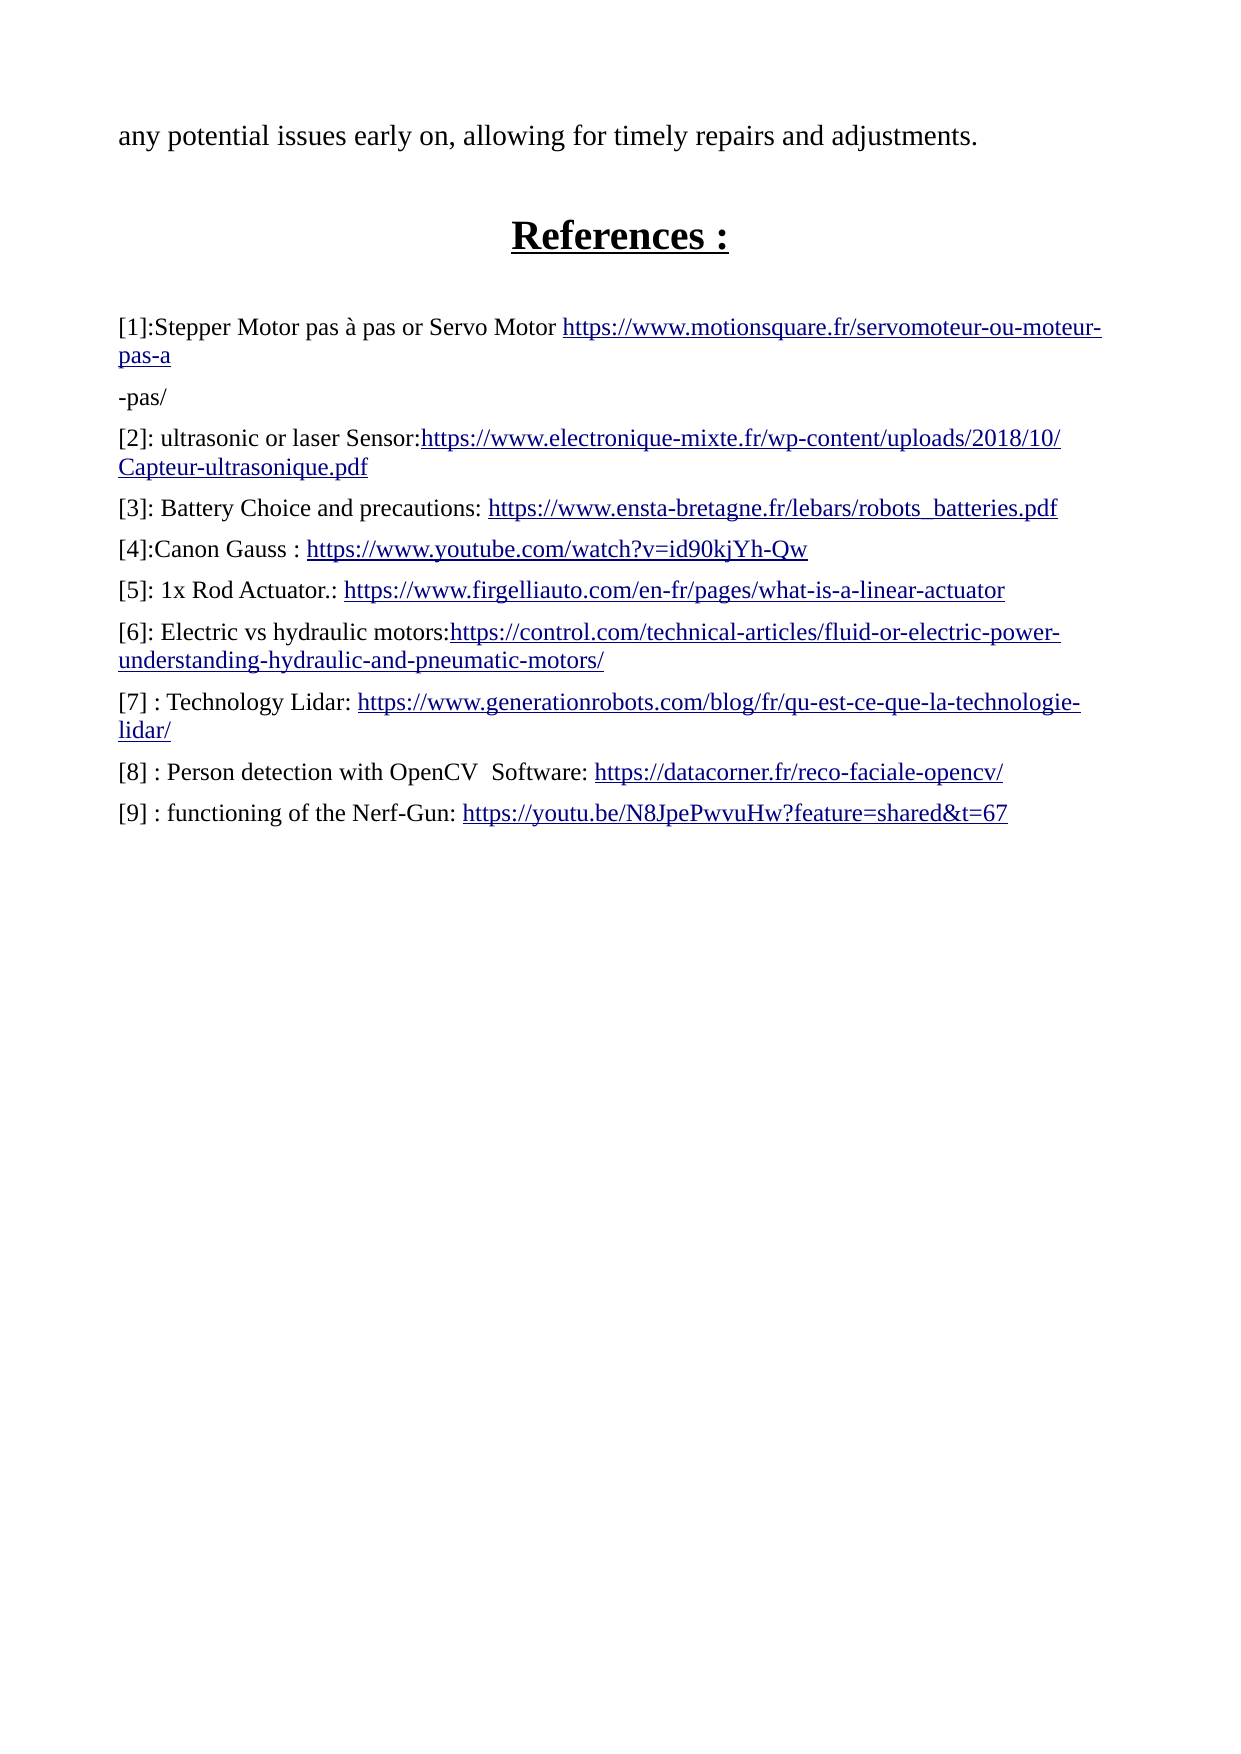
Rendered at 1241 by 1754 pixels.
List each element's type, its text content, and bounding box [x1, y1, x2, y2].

text [3]: Battery Choice and precautions: https://www.ensta-bretagne.fr/lebars/robots_batteries.pdf [118, 493, 1122, 522]
text [2]: ultrasonic or laser Sensor:https://www.electronique-mixte.fr/wp-content/uploads/2018/10/Capteur-ultrasonique.pdf [118, 423, 1122, 481]
text [5]: 1x Rod Actuator.: https://www.firgelliauto.com/en-fr/pages/what-is-a-linear-actuator [118, 576, 1122, 604]
text -pas/ [118, 382, 1122, 411]
text [7] : Technology Lidar: https://www.generationrobots.com/blog/fr/qu-est-ce-que-la-technologie-lidar/ [118, 687, 1122, 744]
text [1]:Stepper Motor pas à pas or Servo Motor https://www.motionsquare.fr/servomoteur-ou-moteur-pas-a [118, 312, 1122, 369]
text References : [118, 210, 1122, 258]
text [6]: Electric vs hydraulic motors:https://control.com/technical-articles/fluid-or-electric-power-understanding-hydraulic-and-pneumatic-motors/ [118, 617, 1122, 674]
text [9] : functioning of the Nerf-Gun: https://youtu.be/N8JpePwvuHw?feature=shared&t=67 [118, 798, 1122, 827]
text any potential issues early on, allowing for timely repairs and adjustments. [118, 118, 1122, 152]
text [4]:Canon Gauss : https://www.youtube.com/watch?v=id90kjYh-Qw [118, 534, 1122, 563]
text [8] : Person detection with OpenCV Software: https://datacorner.fr/reco-faciale-opencv/ [118, 757, 1122, 786]
